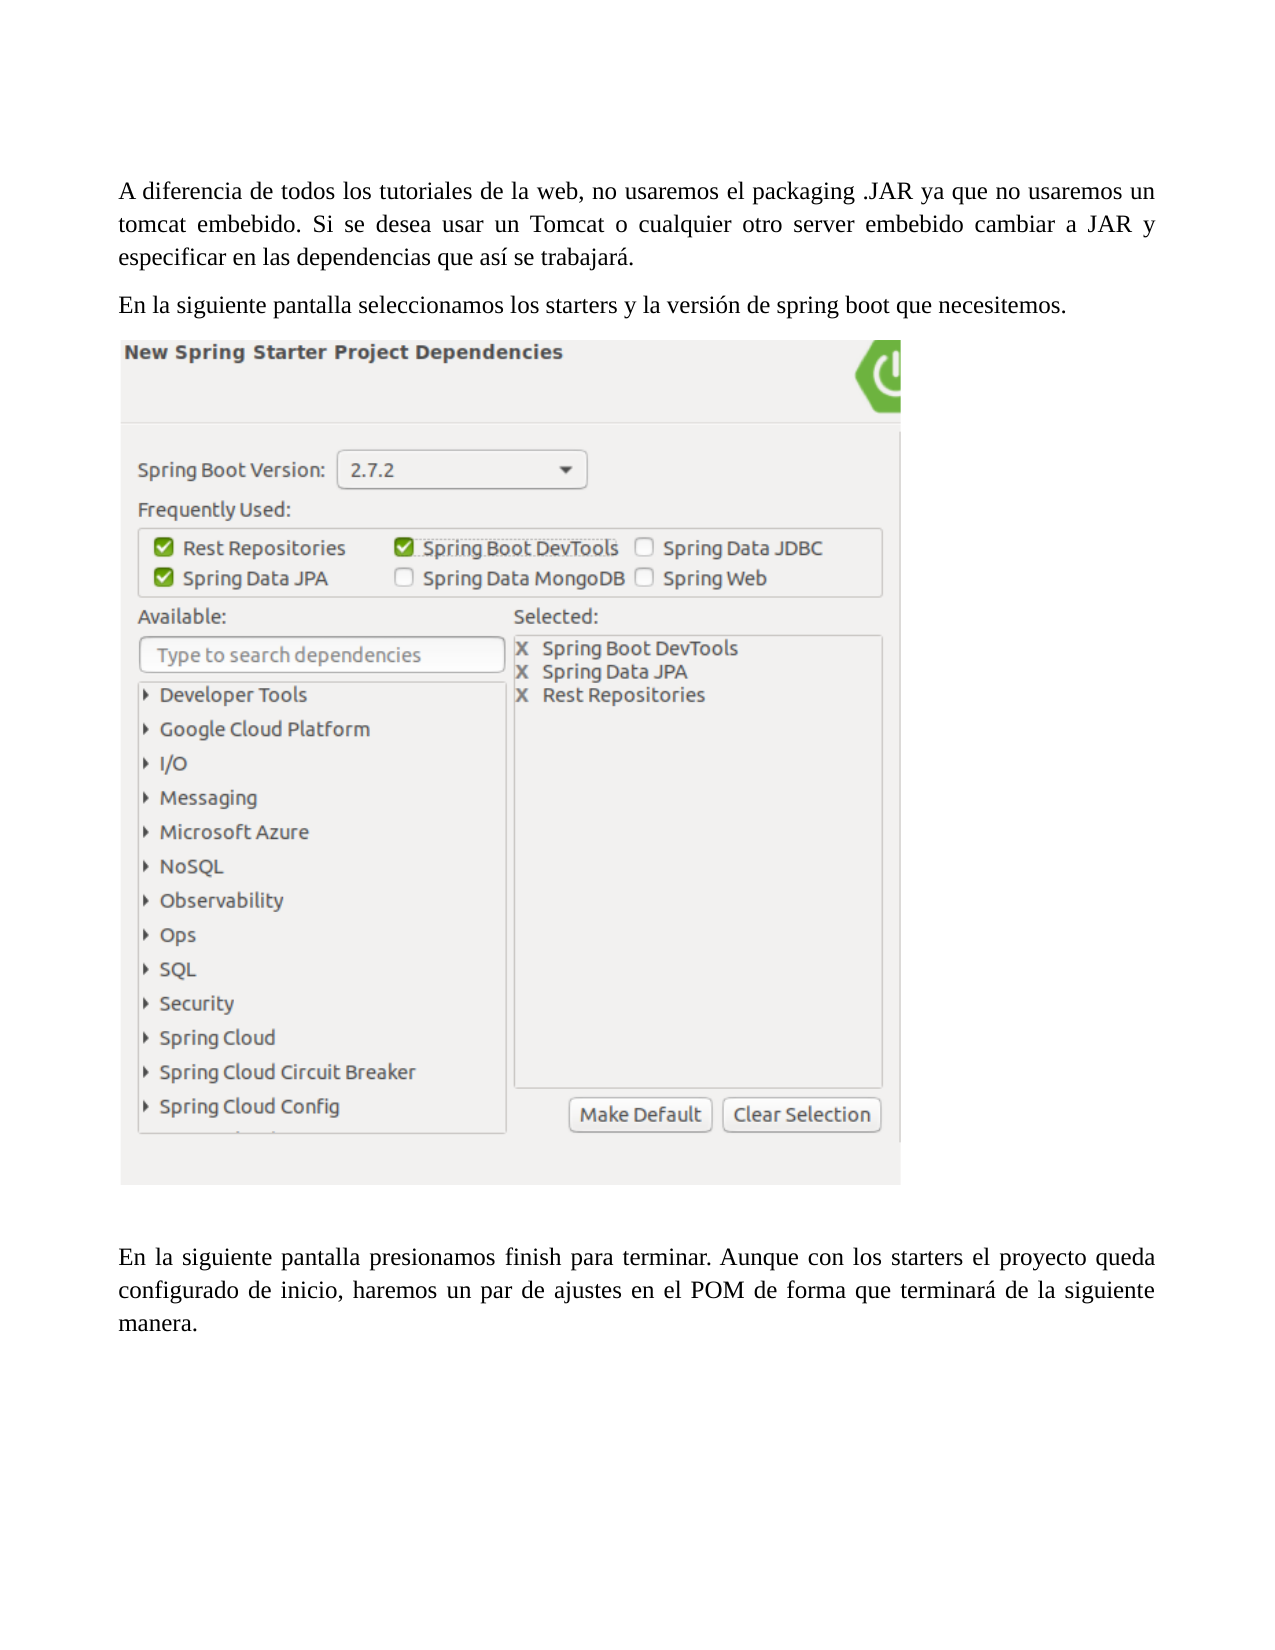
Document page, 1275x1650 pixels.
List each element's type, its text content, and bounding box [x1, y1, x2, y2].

text En la siguiente pantalla seleccionamos los starters y la versión de spring boot que necesitemos. [118, 290, 1157, 319]
text En la siguiente pantalla presionamos finish para terminar. Aunque con los starters el proyecto queda configurado de inicio, haremos un par de ajustes en el POM de forma que terminará de la siguiente manera. [118, 1242, 1157, 1337]
text A diferencia de todos los tutoriales de la web, no usaremos el packaging .JAR ya que no usaremos un tomcat embebido. Si se desea usar un Tomcat o cualquier otro server embebido cambiar a JAR y especificar en las dependencias que así se trabajará. [118, 176, 1157, 271]
picture [120, 340, 901, 1185]
